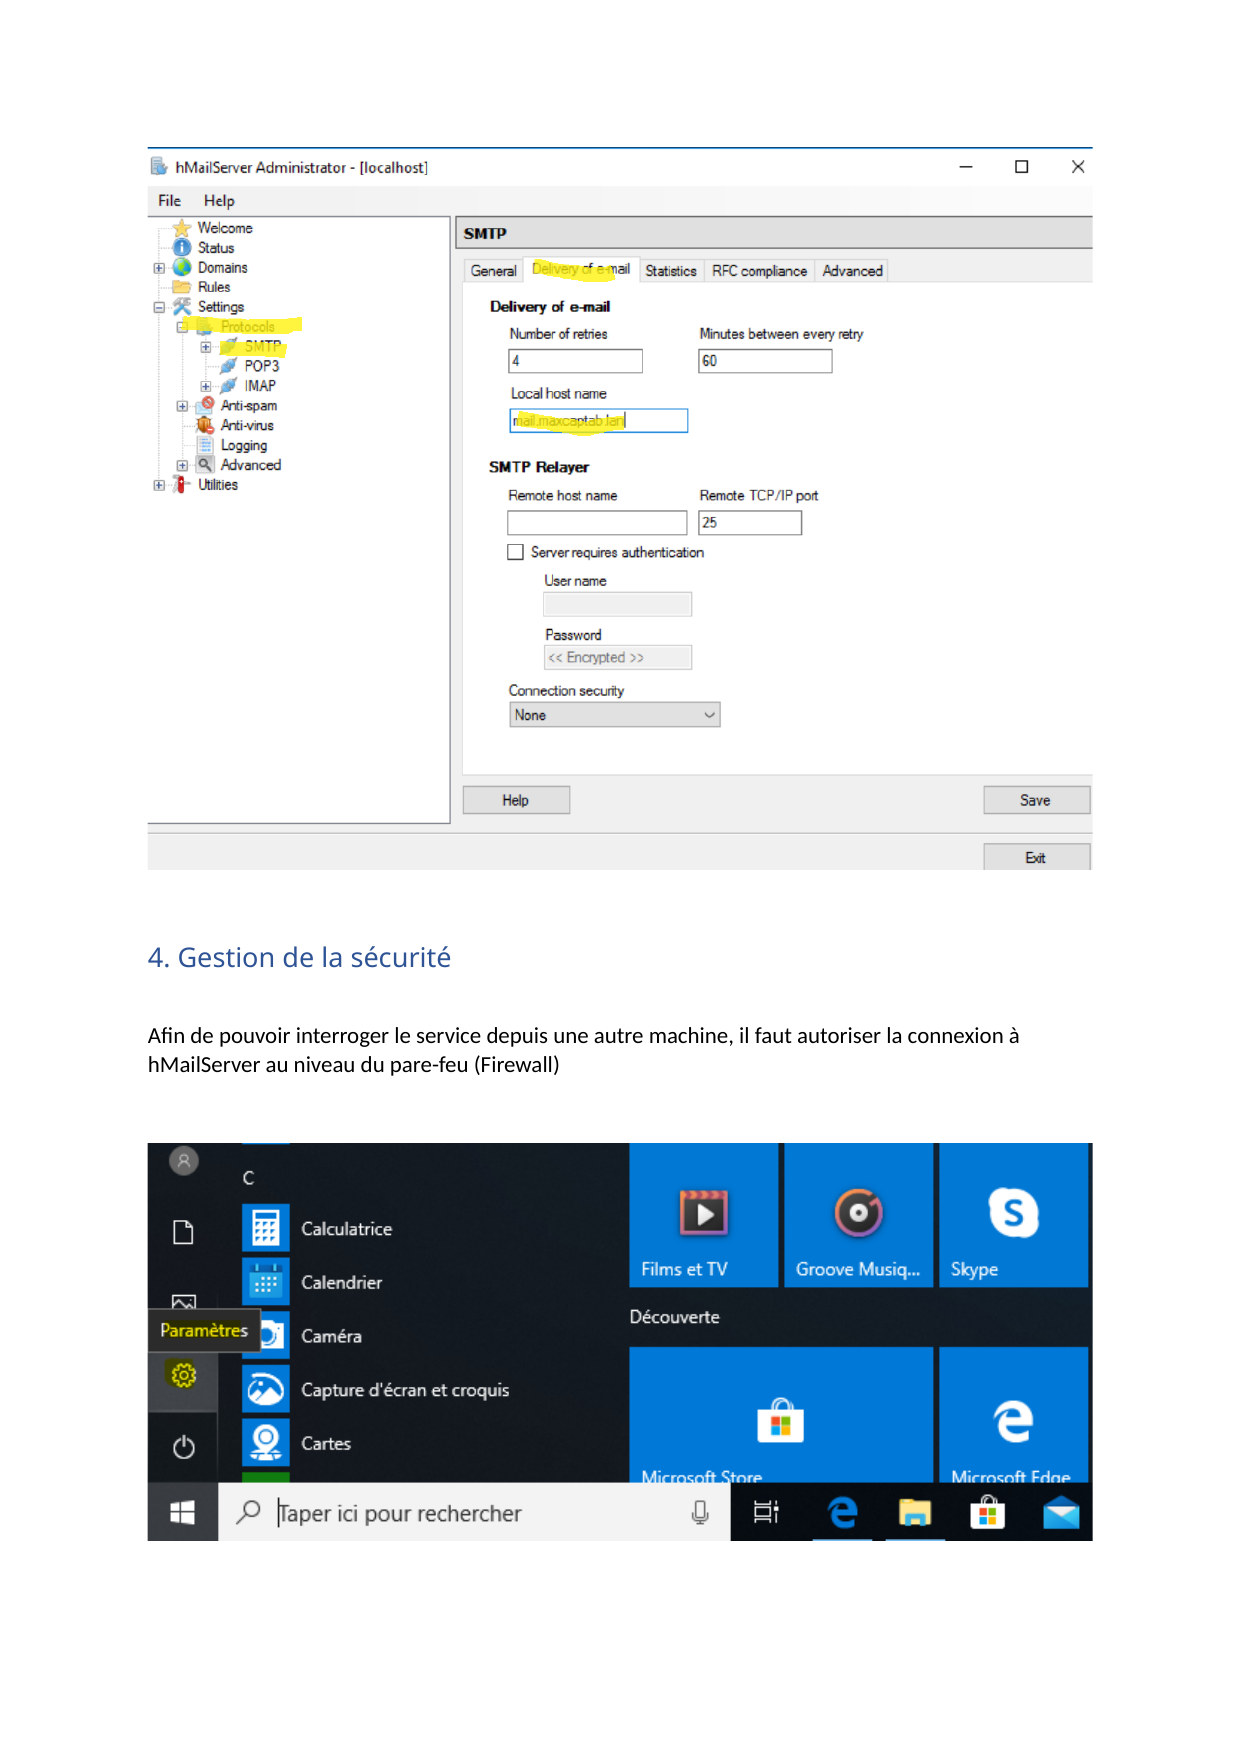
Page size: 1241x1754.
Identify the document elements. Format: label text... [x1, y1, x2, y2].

subtitle 4. Gestion de la sécurité [148, 938, 1093, 975]
text Afin de pouvoir interroger le service depuis une autre machine, il faut autoriser la connexion à hMailServer au niveau du pare-feu (Firewall) [148, 1021, 1093, 1078]
